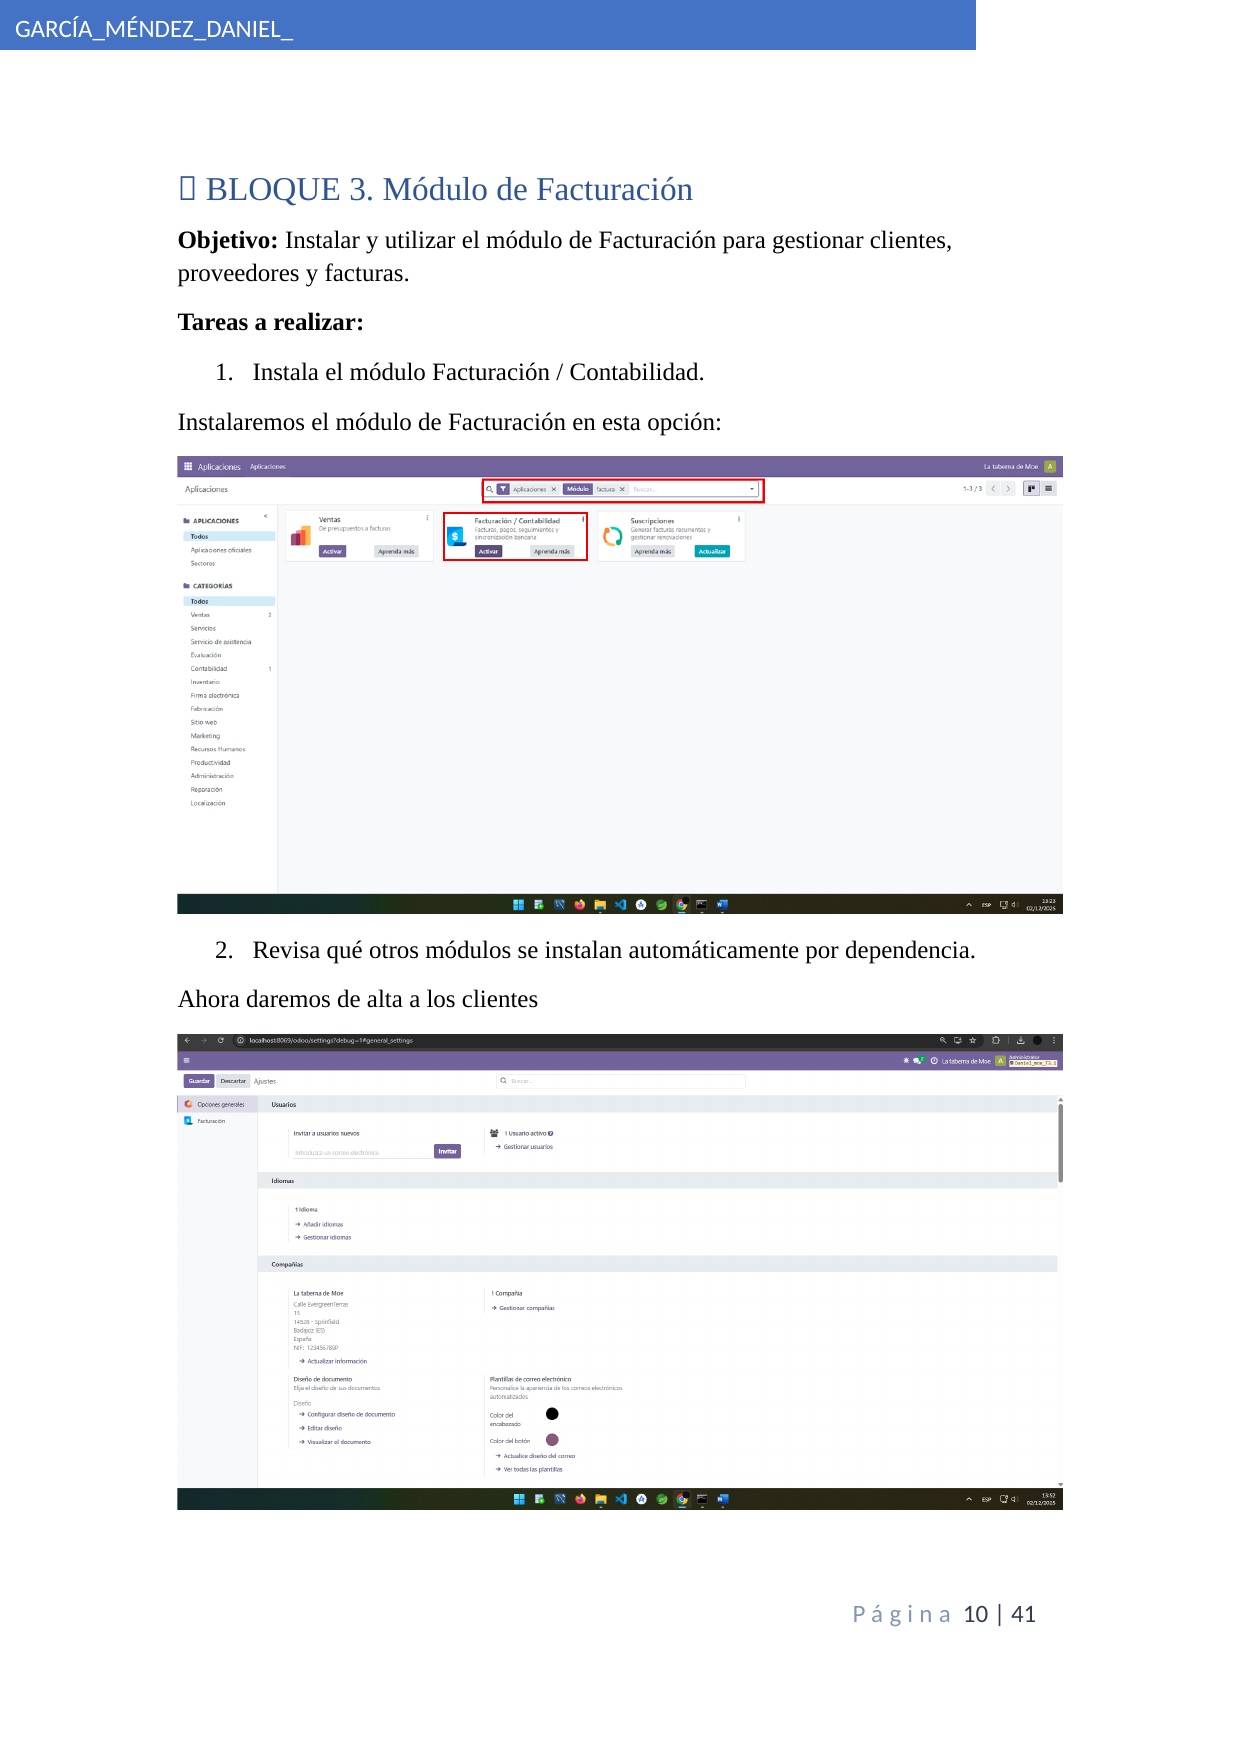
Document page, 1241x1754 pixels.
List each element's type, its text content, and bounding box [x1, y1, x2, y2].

text Objetivo: Instalar y utilizar el módulo de Facturación para gestionar clientes, proveedores y facturas. [177, 225, 1063, 287]
list Revisa qué otros módulos se instalan automáticamente por dependencia. [215, 935, 1063, 963]
text Ahora daremos de alta a los clientes [177, 984, 1063, 1013]
subtitle 🔹 BLOQUE 3. Módulo de Facturación [177, 164, 1063, 210]
list Instala el módulo Facturación / Contabilidad. [215, 357, 1063, 386]
text Tareas a realizar: [177, 307, 1063, 336]
text Instalaremos el módulo de Facturación en esta opción: [177, 407, 1063, 436]
